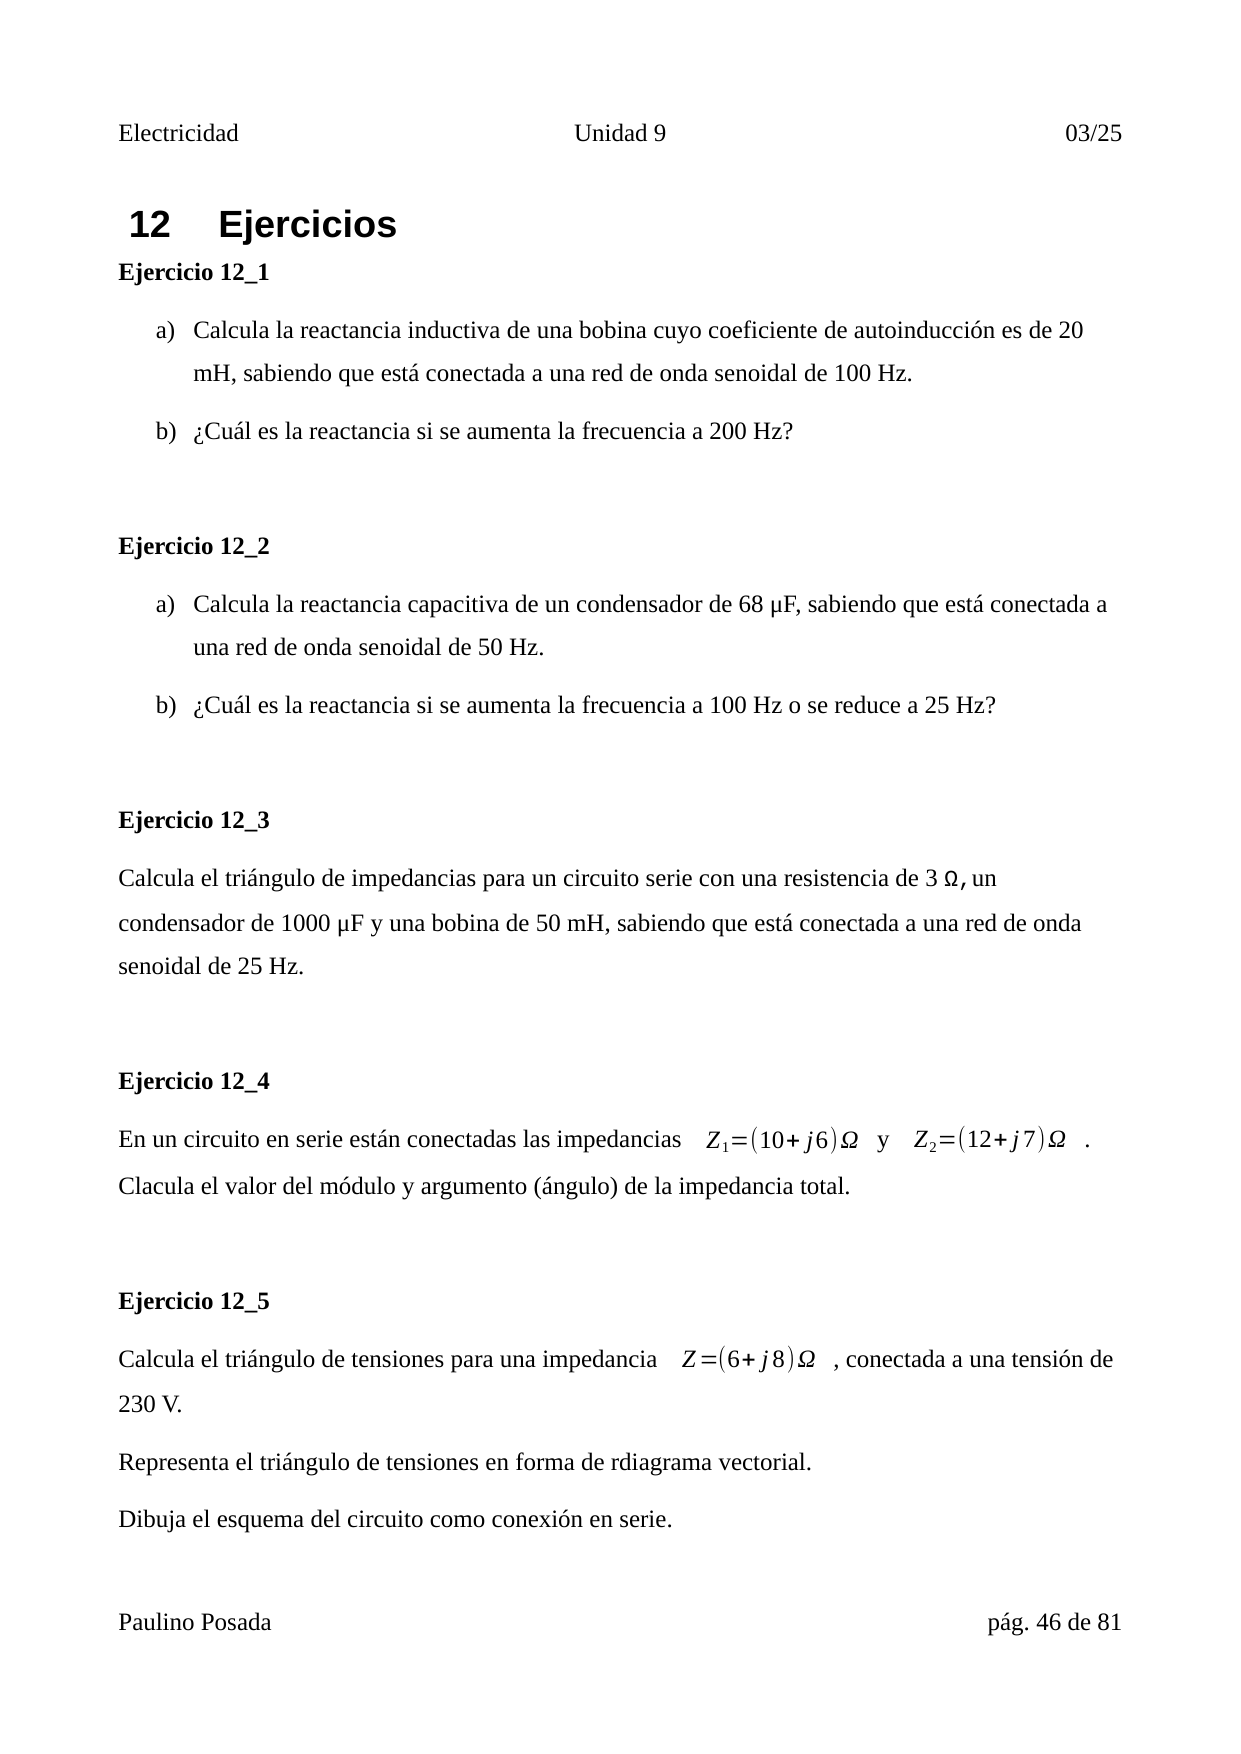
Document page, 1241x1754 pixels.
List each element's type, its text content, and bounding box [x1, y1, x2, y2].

text Ejercicio 12_1 [118, 257, 1122, 286]
text Ejercicio 12_5 [118, 1286, 1122, 1315]
text Calcula el triángulo de tensiones para una impedancia , conectada a una tensión de 230 V. [118, 1344, 1122, 1418]
text En un circuito en serie están conectadas las impedancias y . Clacula el valor del módulo y argumento (ángulo) de la impedancia total. [118, 1124, 1122, 1199]
text Calcula el triángulo de impedancias para un circuito serie con una resistencia de 3 Ω,un condensador de 1000 μF y una bobina de 50 mH, sabiendo que está conectada a una red de onda senoidal de 25 Hz. [118, 863, 1122, 979]
text Representa el triángulo de tensiones en forma de rdiagrama vectorial. [118, 1447, 1122, 1475]
list ¿Cuál es la reactancia si se aumenta la frecuencia a 100 Hz o se reduce a 25 Hz? [156, 690, 1122, 719]
list Calcula la reactancia capacitiva de un condensador de 68 μF, sabiendo que está conectada a una red de onda senoidal de 50 Hz. [156, 589, 1122, 661]
text Ejercicio 12_4 [118, 1066, 1122, 1095]
list ¿Cuál es la reactancia si se aumenta la frecuencia a 200 Hz? [156, 416, 1122, 445]
subtitle Ejercicios [118, 201, 1122, 245]
text Ejercicio 12_3 [118, 805, 1122, 834]
list Calcula la reactancia inductiva de una bobina cuyo coeficiente de autoinducción es de 20 mH, sabiendo que está conectada a una red de onda senoidal de 100 Hz. [156, 315, 1122, 387]
text Dibuja el esquema del circuito como conexión en serie. [118, 1504, 1122, 1533]
text Ejercicio 12_2 [118, 531, 1122, 560]
